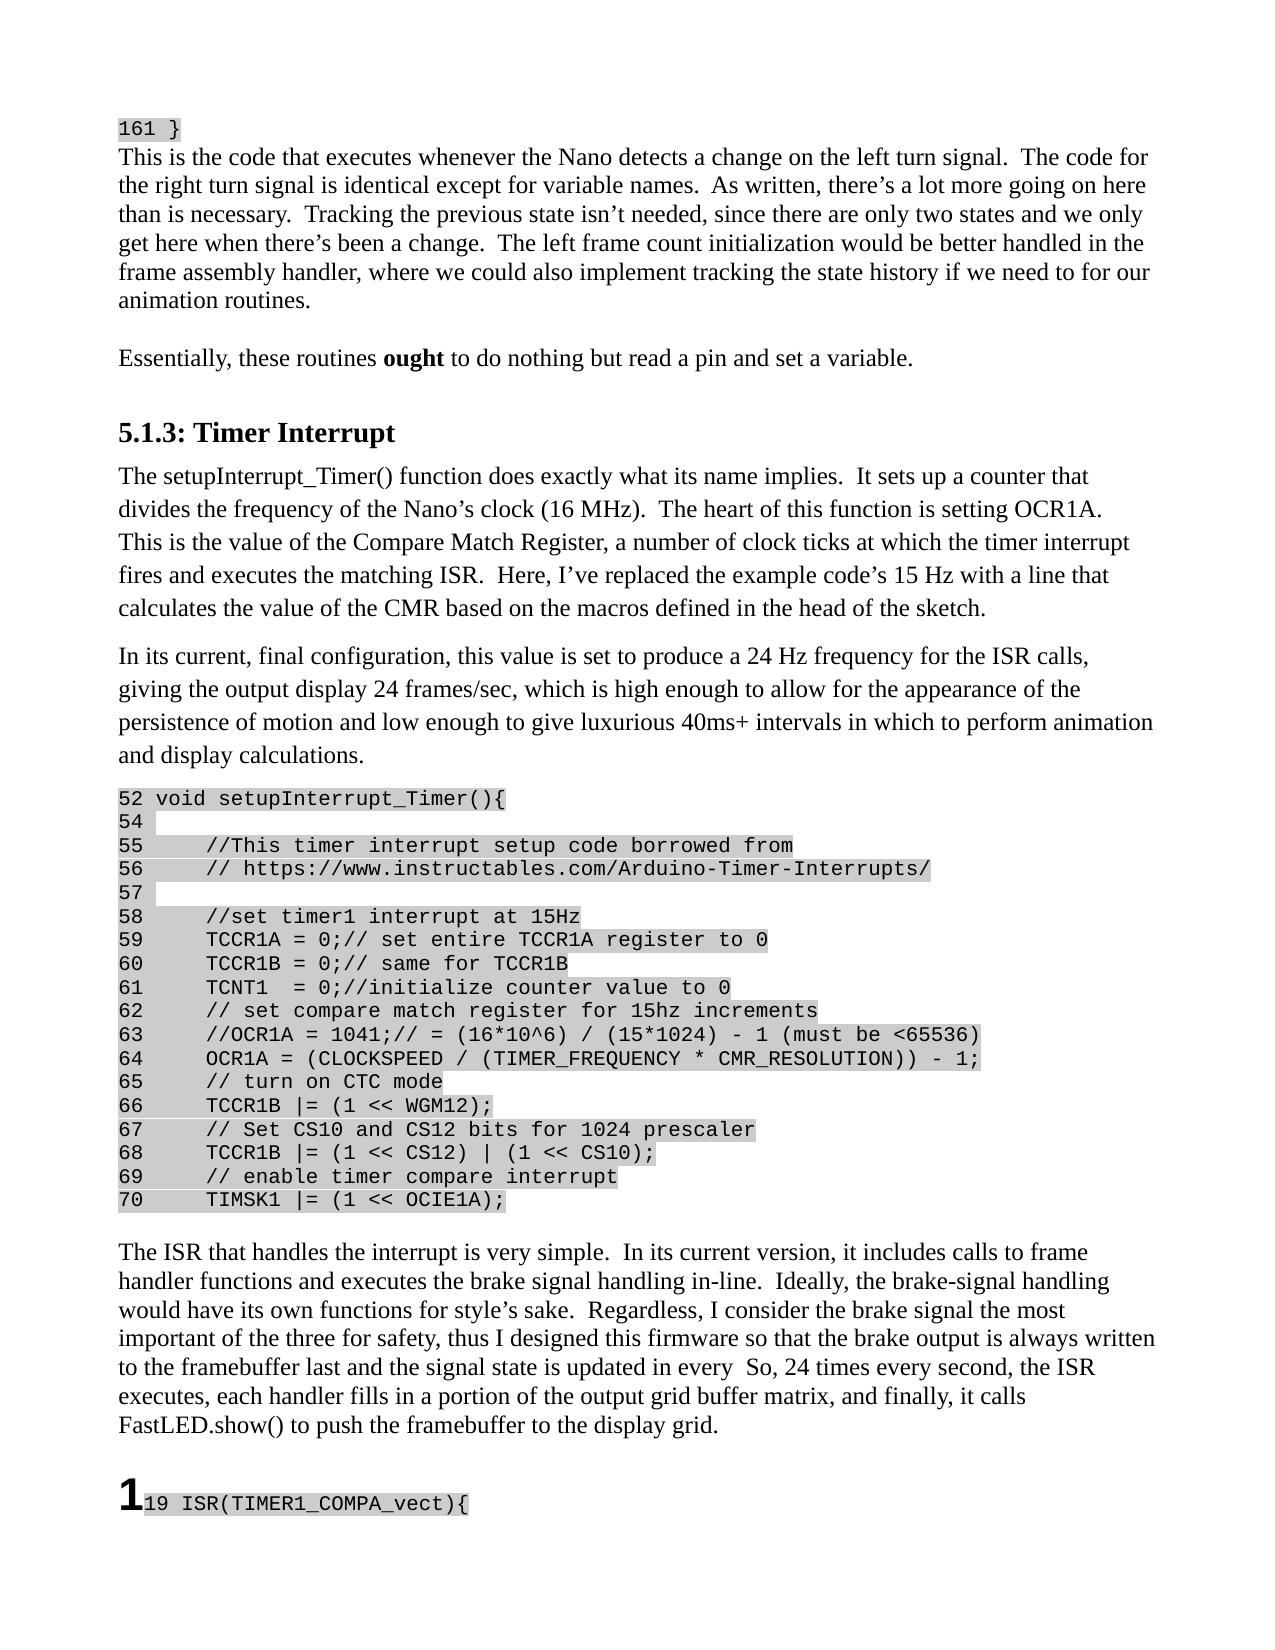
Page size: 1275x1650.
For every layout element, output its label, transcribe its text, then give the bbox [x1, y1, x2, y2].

text 54 [118, 811, 1157, 835]
text 67 // Set CS10 and CS12 bits for 1024 prescaler [118, 1118, 1157, 1142]
text 64 OCR1A = (CLOCKSPEED / (TIMER_FREQUENCY * CMR_RESOLUTION)) - 1; [118, 1048, 1157, 1071]
text Essentially, these routines ought to do nothing but read a pin and set a variable. [118, 343, 1157, 372]
text 66 TCCR1B |= (1 << WGM12); [118, 1095, 1157, 1118]
text In its current, final configuration, this value is set to produce a 24 Hz frequency for the ISR calls, giving the output display 24 frames/sec, which is high enough to allow for the appearance of the persistence of motion and low enough to give luxurious 40ms+ intervals in which to perform animation and display calculations. [118, 641, 1157, 769]
text The ISR that handles the interrupt is very simple. In its current version, it includes calls to frame handler functions and executes the brake signal handling in-line. Ideally, the brake-signal handling would have its own functions for style’s sake. Regardless, I consider the brake signal the most important of the three for safety, thus I designed this firmware so that the brake output is always written to the framebuffer last and the signal state is updated in every So, 24 times every second, the ISR executes, each handler fills in a portion of the output grid buffer matrix, and finally, it calls FastLED.show() to push the framebuffer to the display grid. [118, 1237, 1157, 1438]
text 55 //This timer interrupt setup code borrowed from [118, 835, 1157, 858]
text 69 // enable timer compare interrupt [118, 1166, 1157, 1189]
subtitle 5.1.3: Timer Interrupt [118, 415, 1157, 449]
text 57 [118, 882, 1157, 906]
text 60 TCCR1B = 0;// same for TCCR1B [118, 953, 1157, 977]
text The setupInterrupt_Timer() function does exactly what its name implies. It sets up a counter that divides the frequency of the Nano’s clock (16 MHz). The heart of this function is setting OCR1A. This is the value of the Compare Match Register, a number of clock ticks at which the timer interrupt fires and executes the matching ISR. Here, I’ve replaced the example code’s 15 Hz with a line that calculates the value of the CMR based on the macros defined in the head of the sketch. [118, 461, 1157, 622]
text 119 ISR(TIMER1_COMPA_vect){ [118, 1467, 1157, 1520]
text 59 TCCR1A = 0;// set entire TCCR1A register to 0 [118, 929, 1157, 953]
text 56 // https://www.instructables.com/Arduino-Timer-Interrupts/ [118, 858, 1157, 882]
text 65 // turn on CTC mode [118, 1071, 1157, 1095]
text 68 TCCR1B |= (1 << CS12) | (1 << CS10); [118, 1142, 1157, 1166]
text This is the code that executes whenever the Nano detects a change on the left turn signal. The code for the right turn signal is identical except for variable names. As written, there’s a lot more going on here than is necessary. Tracking the previous state isn’t needed, since there are only two states and we only get here when there’s been a change. The left frame count initialization would be better handled in the frame assembly handler, where we could also implement tracking the state history if we need to for our animation routines. [118, 142, 1157, 314]
text 70 TIMSK1 |= (1 << OCIE1A); [118, 1189, 1157, 1213]
text 61 TCNT1 = 0;//initialize counter value to 0 [118, 977, 1157, 1000]
text 52 void setupInterrupt_Timer(){ [118, 787, 1157, 811]
text 58 //set timer1 interrupt at 15Hz [118, 906, 1157, 929]
text 161 } [118, 118, 1157, 142]
text 62 // set compare match register for 15hz increments [118, 1000, 1157, 1024]
text 63 //OCR1A = 1041;// = (16*10^6) / (15*1024) - 1 (must be <65536) [118, 1024, 1157, 1048]
